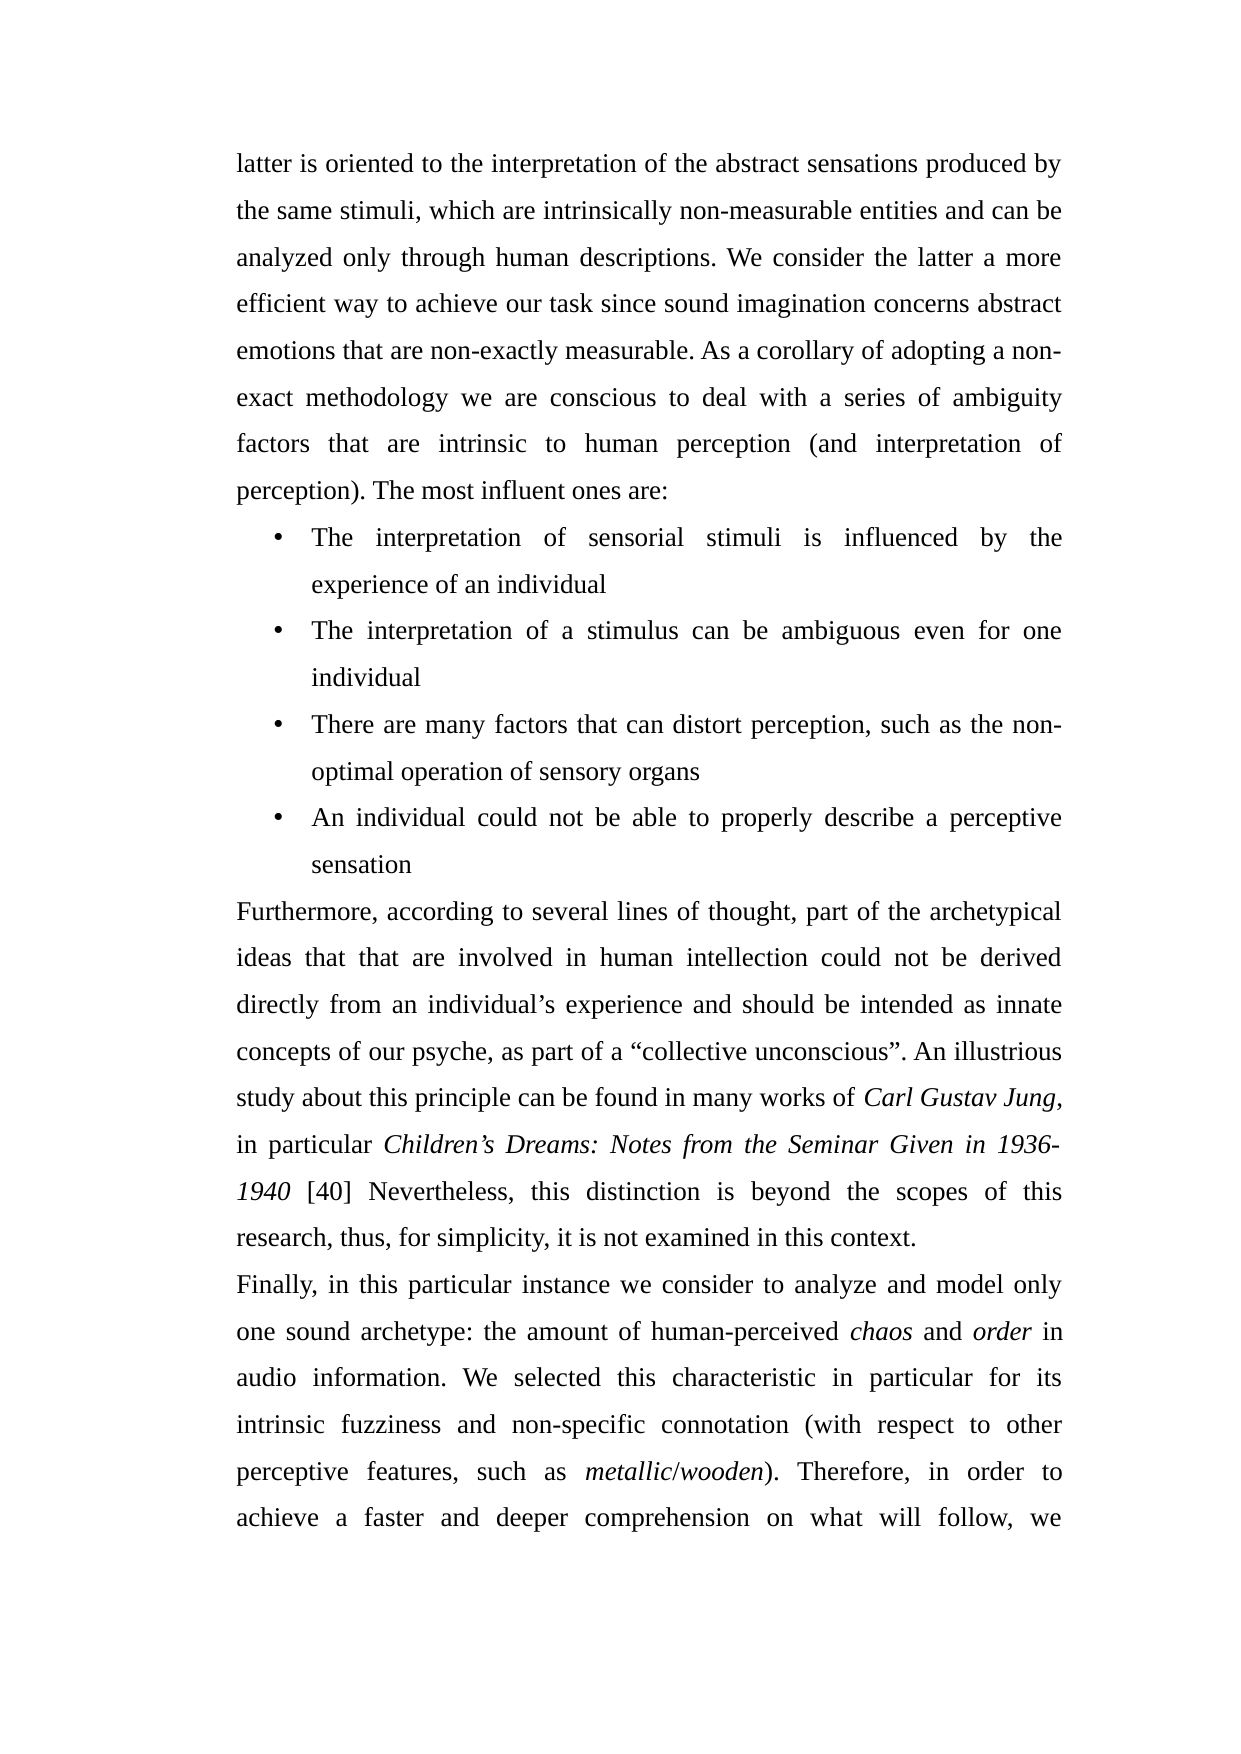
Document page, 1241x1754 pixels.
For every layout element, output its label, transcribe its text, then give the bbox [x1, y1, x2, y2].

list The interpretation of a stimulus can be ambiguous even for one individual [274, 614, 1063, 692]
text Furthermore, according to several lines of thought, part of the archetypical ideas that that are involved in human intellection could not be derived directly from an individual’s experience and should be intended as innate concepts of our psyche, as part of a “collective unconscious”. An illustrious study about this principle can be found in many works of Carl Gustav Jung, in particular Children’s Dreams: Notes from the Seminar Given in 1936-1940 [40] Nevertheless, this distinction is beyond the scopes of this research, thus, for simplicity, it is not examined in this context. [236, 895, 1063, 1252]
list The interpretation of sensorial stimuli is influenced by the experience of an individual [274, 521, 1063, 599]
text Finally, in this particular instance we consider to analyze and model only one sound archetype: the amount of human-perceived chaos and order in audio information. We selected this characteristic in particular for its intrinsic fuzziness and non-specific connotation (with respect to other perceptive features, such as metallic/wooden). Therefore, in order to achieve a faster and deeper comprehension on what will follow, we [236, 1268, 1063, 1532]
text latter is oriented to the interpretation of the abstract sensations produced by the same stimuli, which are intrinsically non-measurable entities and can be analyzed only through human descriptions. We consider the latter a more efficient way to achieve our task since sound imagination concerns abstract emotions that are non-exactly measurable. As a corollary of adopting a non-exact methodology we are conscious to deal with a series of ambiguity factors that are intrinsic to human perception (and interpretation of perception). The most influent ones are: [236, 148, 1063, 505]
list An individual could not be able to properly describe a perceptive sensation [274, 801, 1063, 879]
list There are many factors that can distort perception, such as the non-optimal operation of sensory organs [274, 708, 1063, 786]
